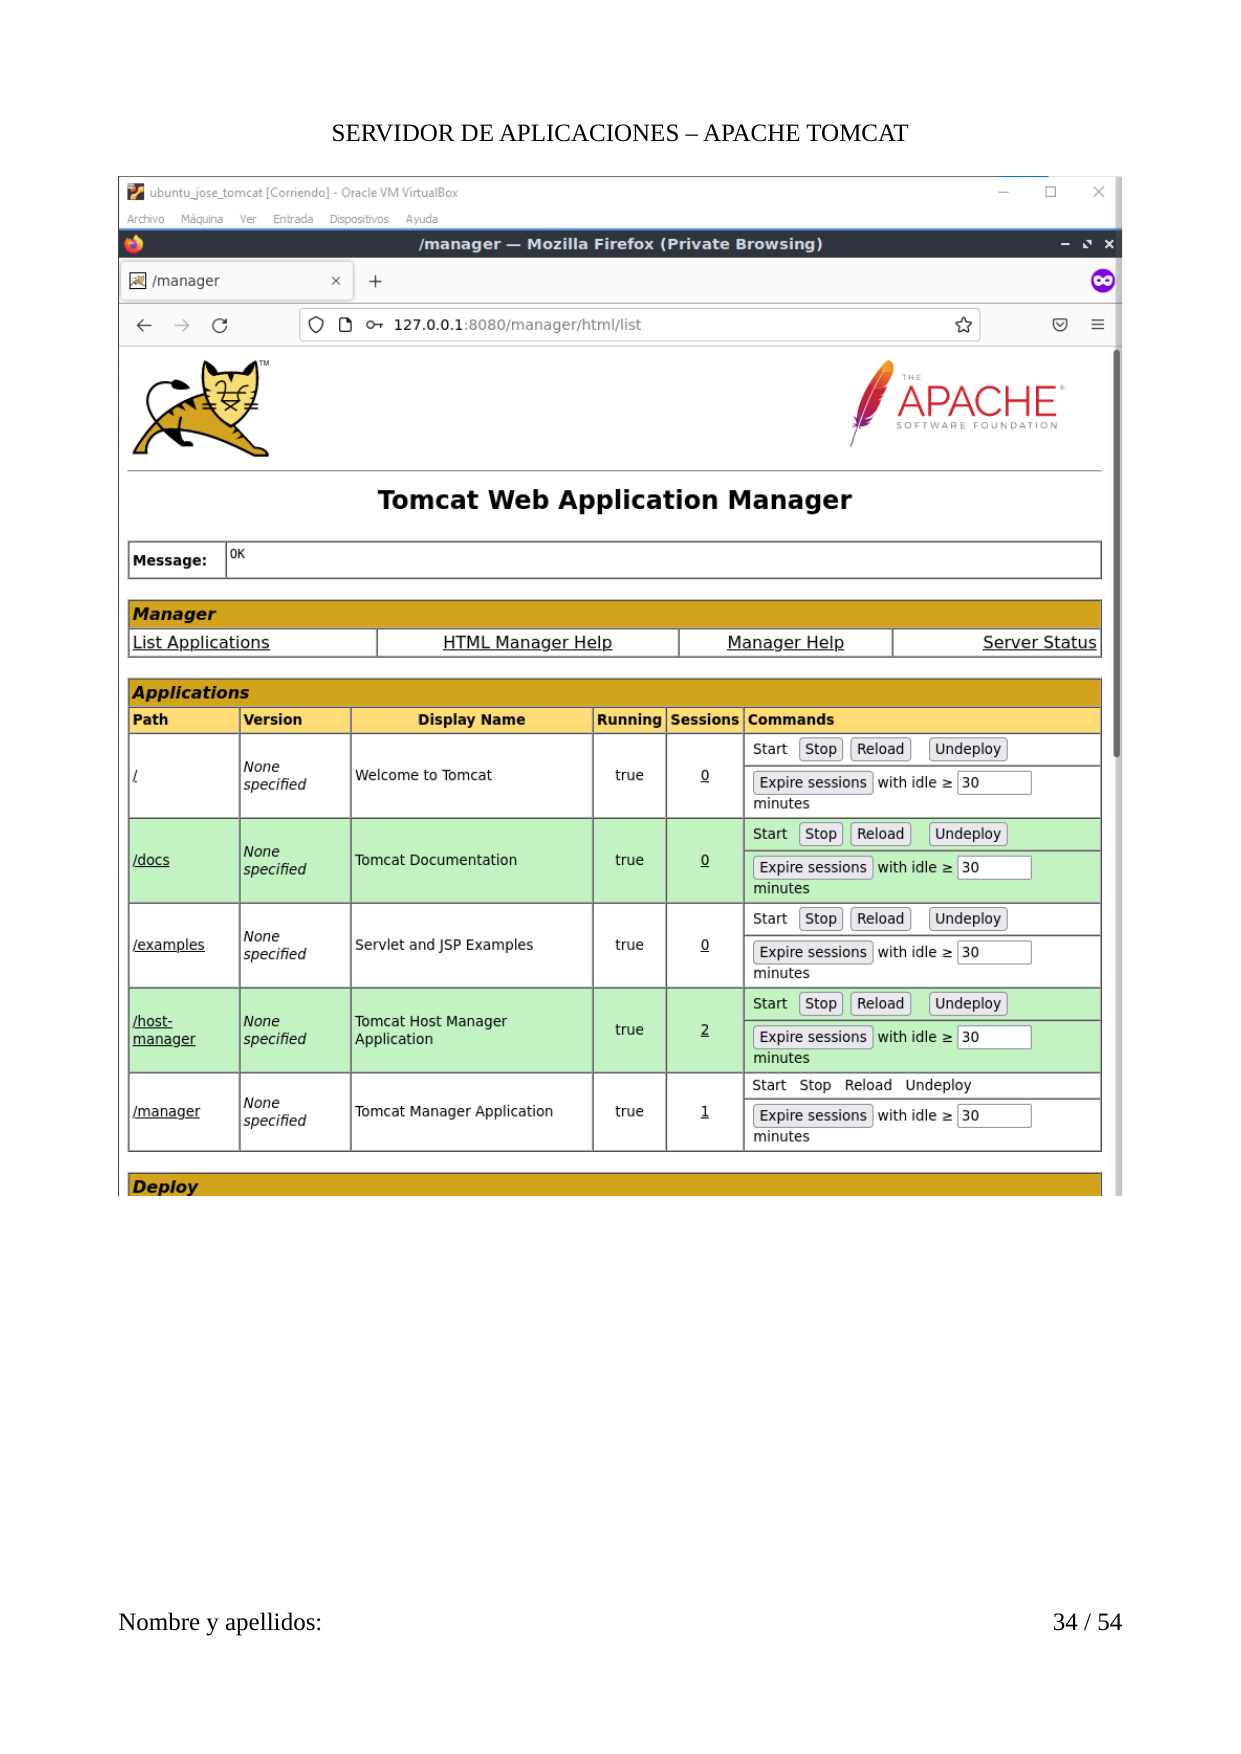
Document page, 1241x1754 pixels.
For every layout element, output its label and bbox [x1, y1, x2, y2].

picture [118, 176, 1123, 1196]
